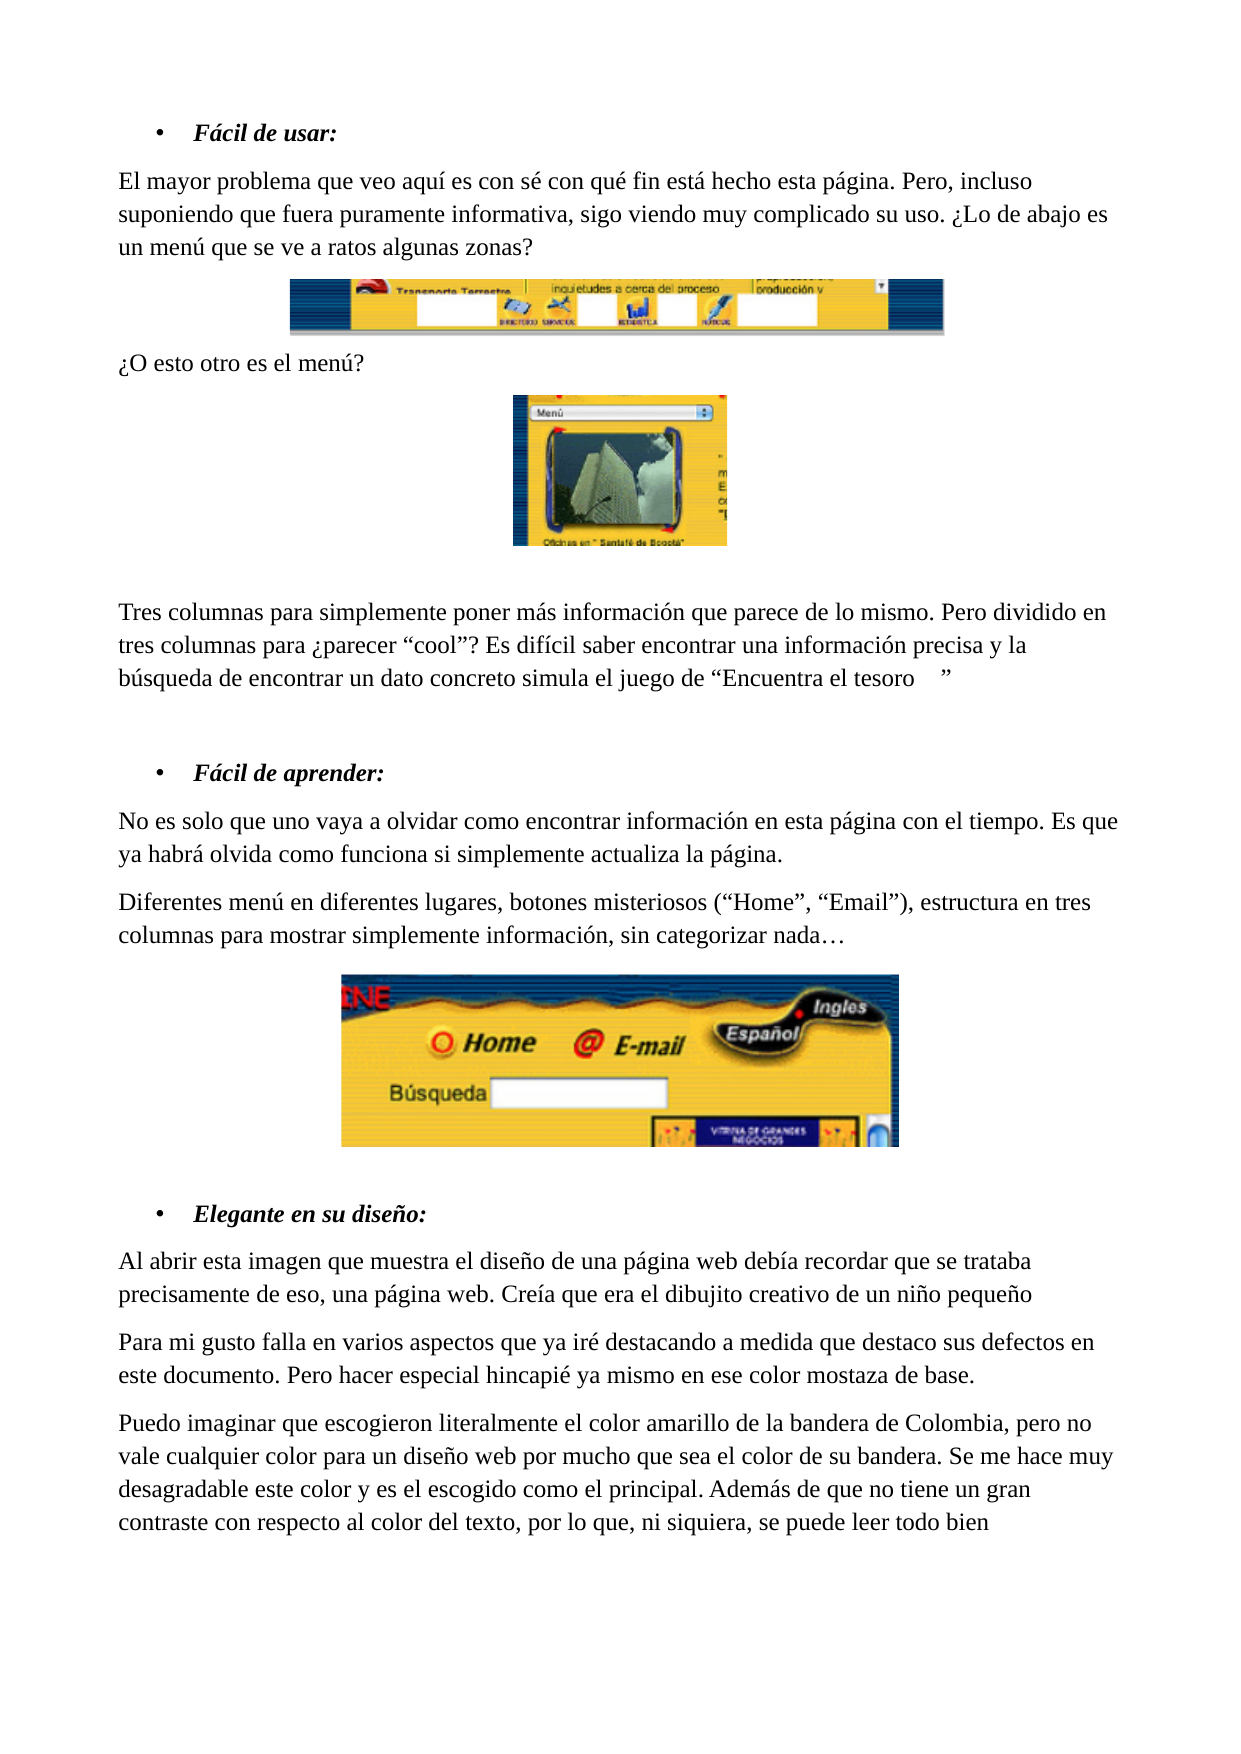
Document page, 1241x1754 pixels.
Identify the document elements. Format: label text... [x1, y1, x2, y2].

picture [513, 395, 728, 546]
text Puedo imaginar que escogieron literalmente el color amarillo de la bandera de Colombia, pero no vale cualquier color para un diseño web por mucho que sea el color de su bandera. Se me hace muy desagradable este color y es el escogido como el principal. Además de que no tiene un gran contraste con respecto al color del texto, por lo que, ni siquiera, se puede leer todo bien [118, 1408, 1122, 1536]
text No es solo que uno vaya a olvidar como encontrar información en esta página con el tiempo. Es que ya habrá olvida como funciona si simplemente actualiza la página. [118, 806, 1122, 868]
list Fácil de aprender: [156, 758, 1122, 787]
text Para mi gusto falla en varios aspectos que ya iré destacando a medida que destaco sus defectos en este documento. Pero hacer especial hincapié ya mismo en ese color mostaza de base. [118, 1327, 1122, 1389]
text ¿O esto otro es el menú? [118, 279, 1122, 376]
text El mayor problema que veo aquí es con sé con qué fin está hecho esta página. Pero, incluso suponiendo que fuera puramente informativa, sigo viendo muy complicado su uso. ¿Lo de abajo es un menú que se ve a ratos algunas zonas? [118, 166, 1122, 261]
list Fácil de usar: [156, 118, 1122, 147]
picture [341, 967, 899, 1147]
text Diferentes menú en diferentes lugares, botones misteriosos (“Home”, “Email”), estructura en tres columnas para mostrar simplemente información, sin categorizar nada… [118, 887, 1122, 948]
picture [289, 279, 951, 344]
list Elegante en su diseño: [156, 1199, 1122, 1228]
text Al abrir esta imagen que muestra el diseño de una página web debía recordar que se trataba precisamente de eso, una página web. Creía que era el dibujito creativo de un niño pequeño 👶 [118, 1246, 1122, 1308]
text Tres columnas para simplemente poner más información que parece de lo mismo. Pero dividido en tres columnas para ¿parecer “cool”? Es difícil saber encontrar una información precisa y la búsqueda de encontrar un dato concreto simula el juego de “Encuentra el tesoro 📜” [118, 597, 1122, 692]
